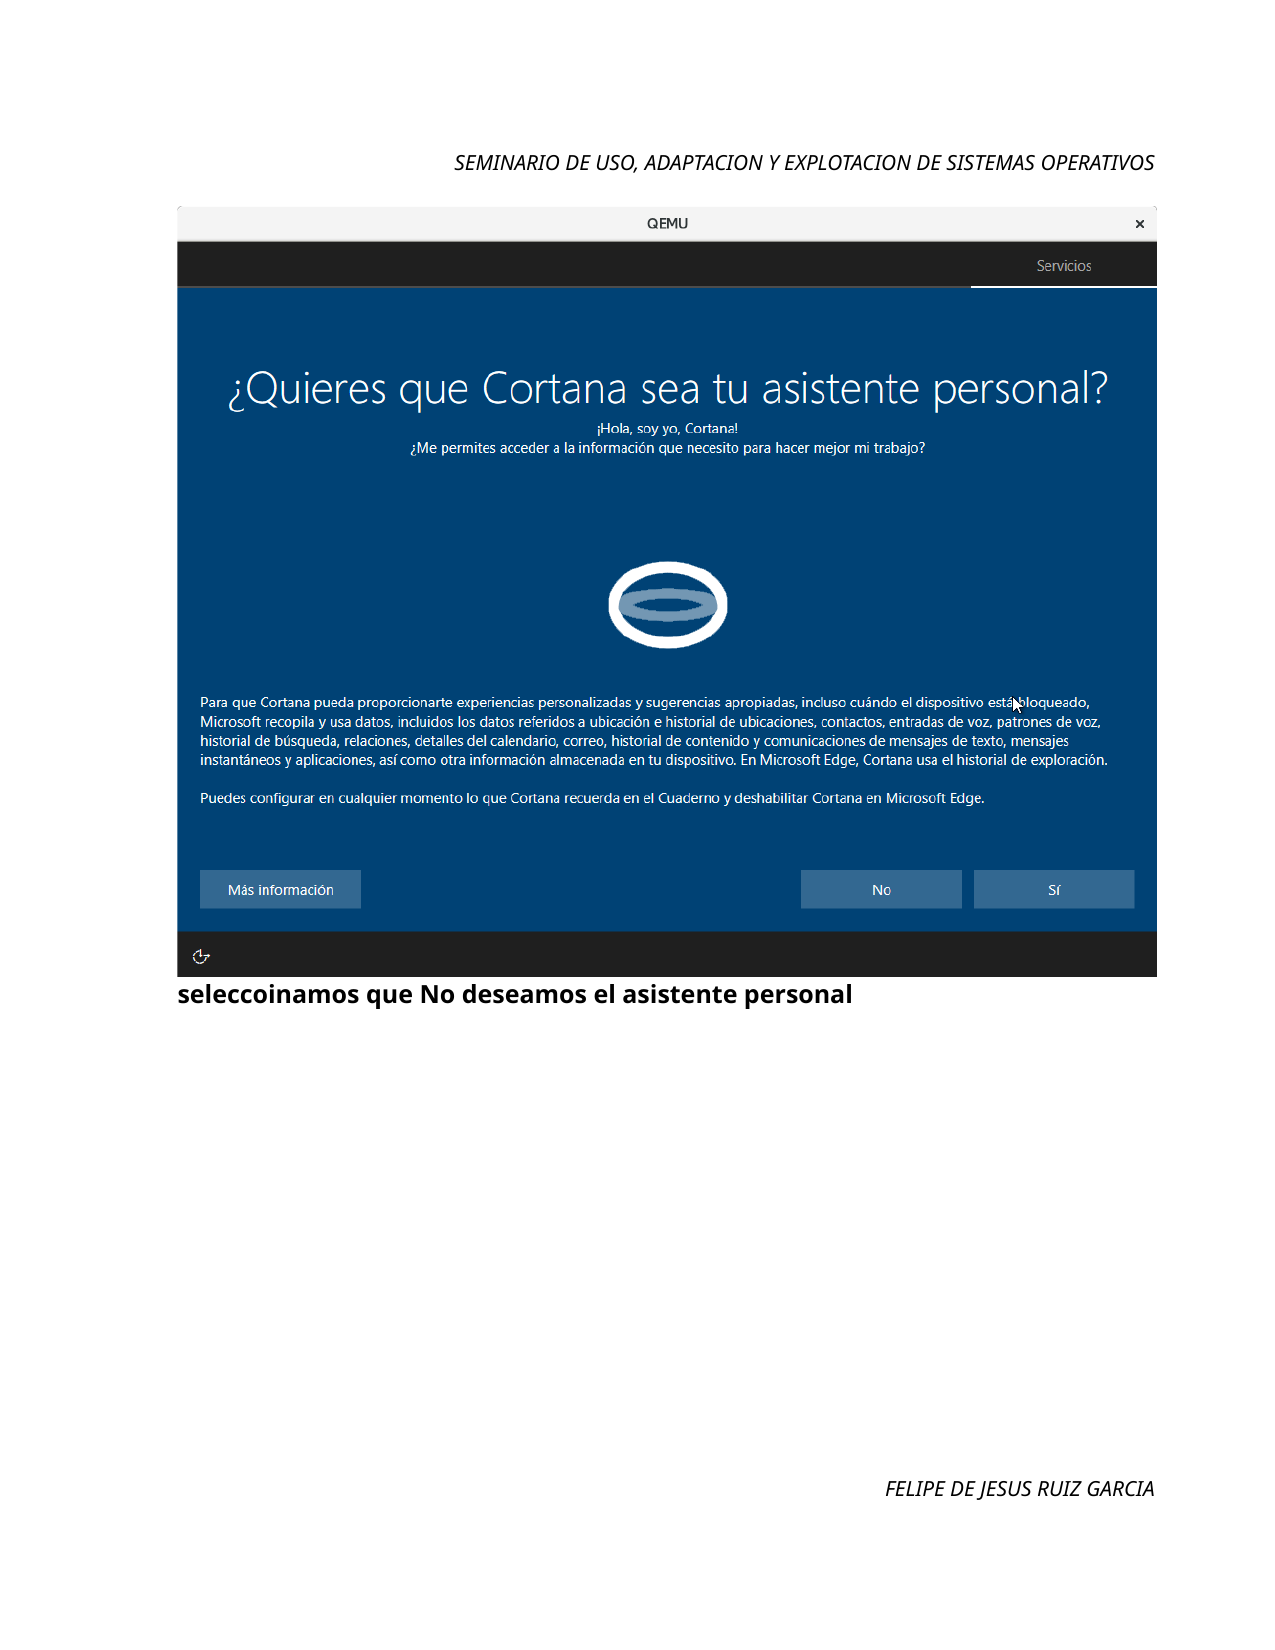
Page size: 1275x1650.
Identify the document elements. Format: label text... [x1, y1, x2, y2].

picture [177, 206, 1157, 977]
text seleccoinamos que No deseamos el asistente personal [177, 977, 1157, 1011]
